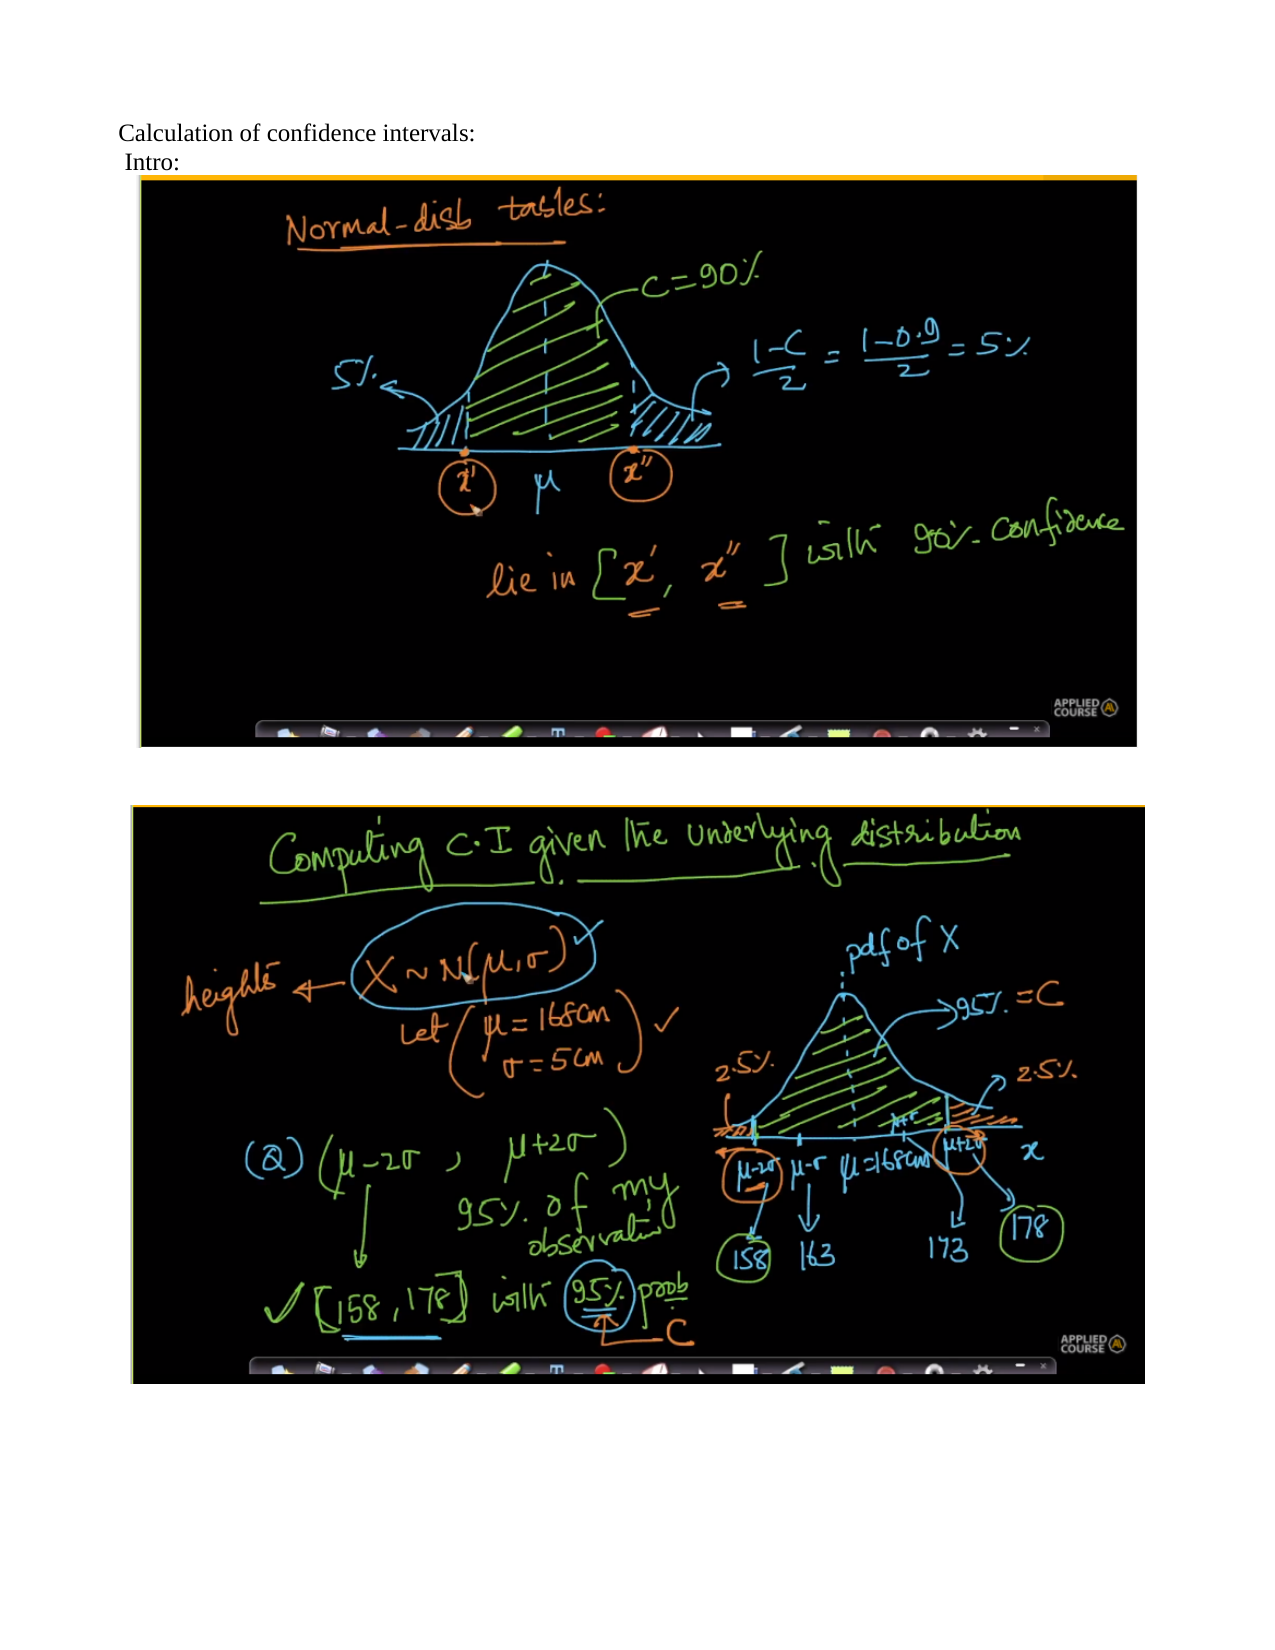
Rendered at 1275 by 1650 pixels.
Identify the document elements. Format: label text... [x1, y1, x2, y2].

picture [130, 805, 1145, 1384]
text Intro: [118, 147, 1157, 176]
picture [136, 175, 1139, 748]
text Calculation of confidence intervals: [118, 118, 1157, 147]
